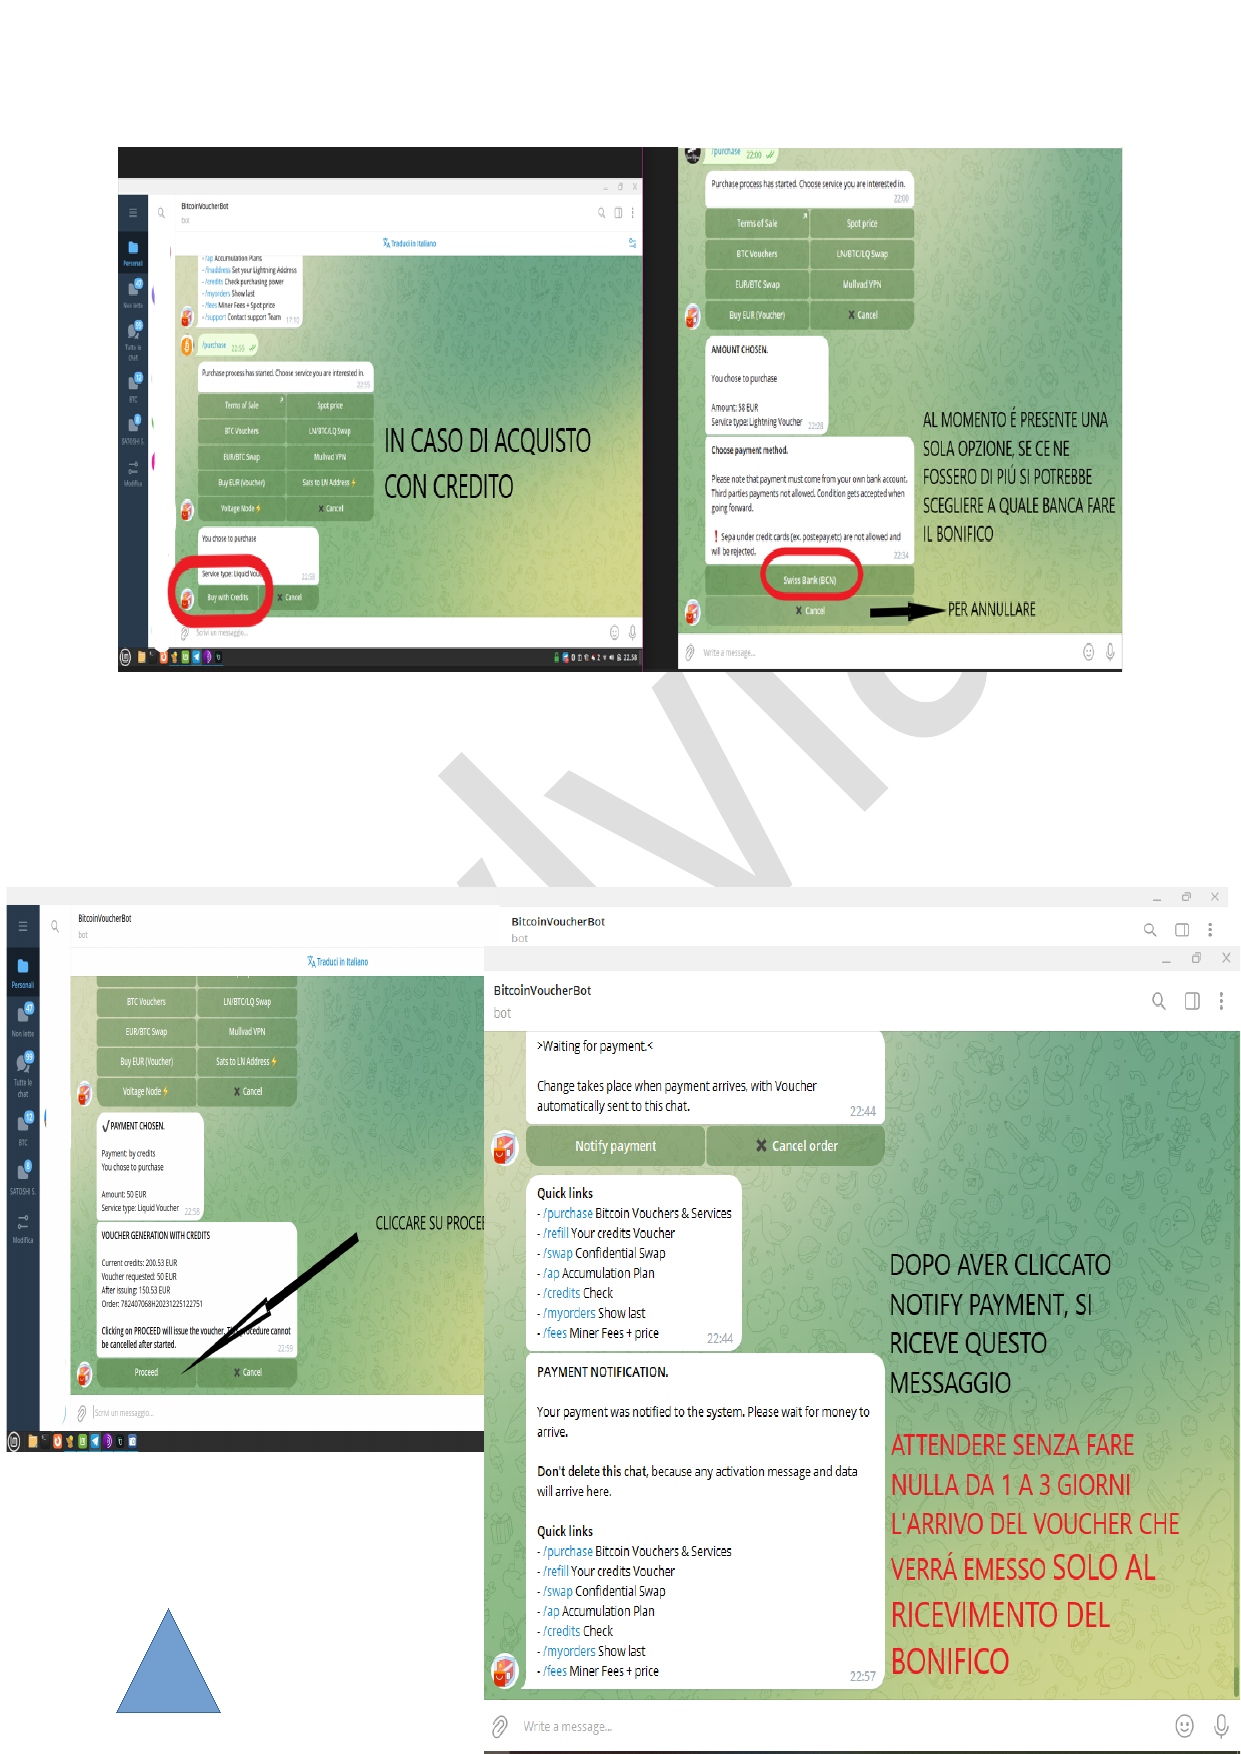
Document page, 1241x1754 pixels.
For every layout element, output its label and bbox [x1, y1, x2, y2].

picture [6, 887, 1241, 1754]
picture [118, 147, 1123, 672]
